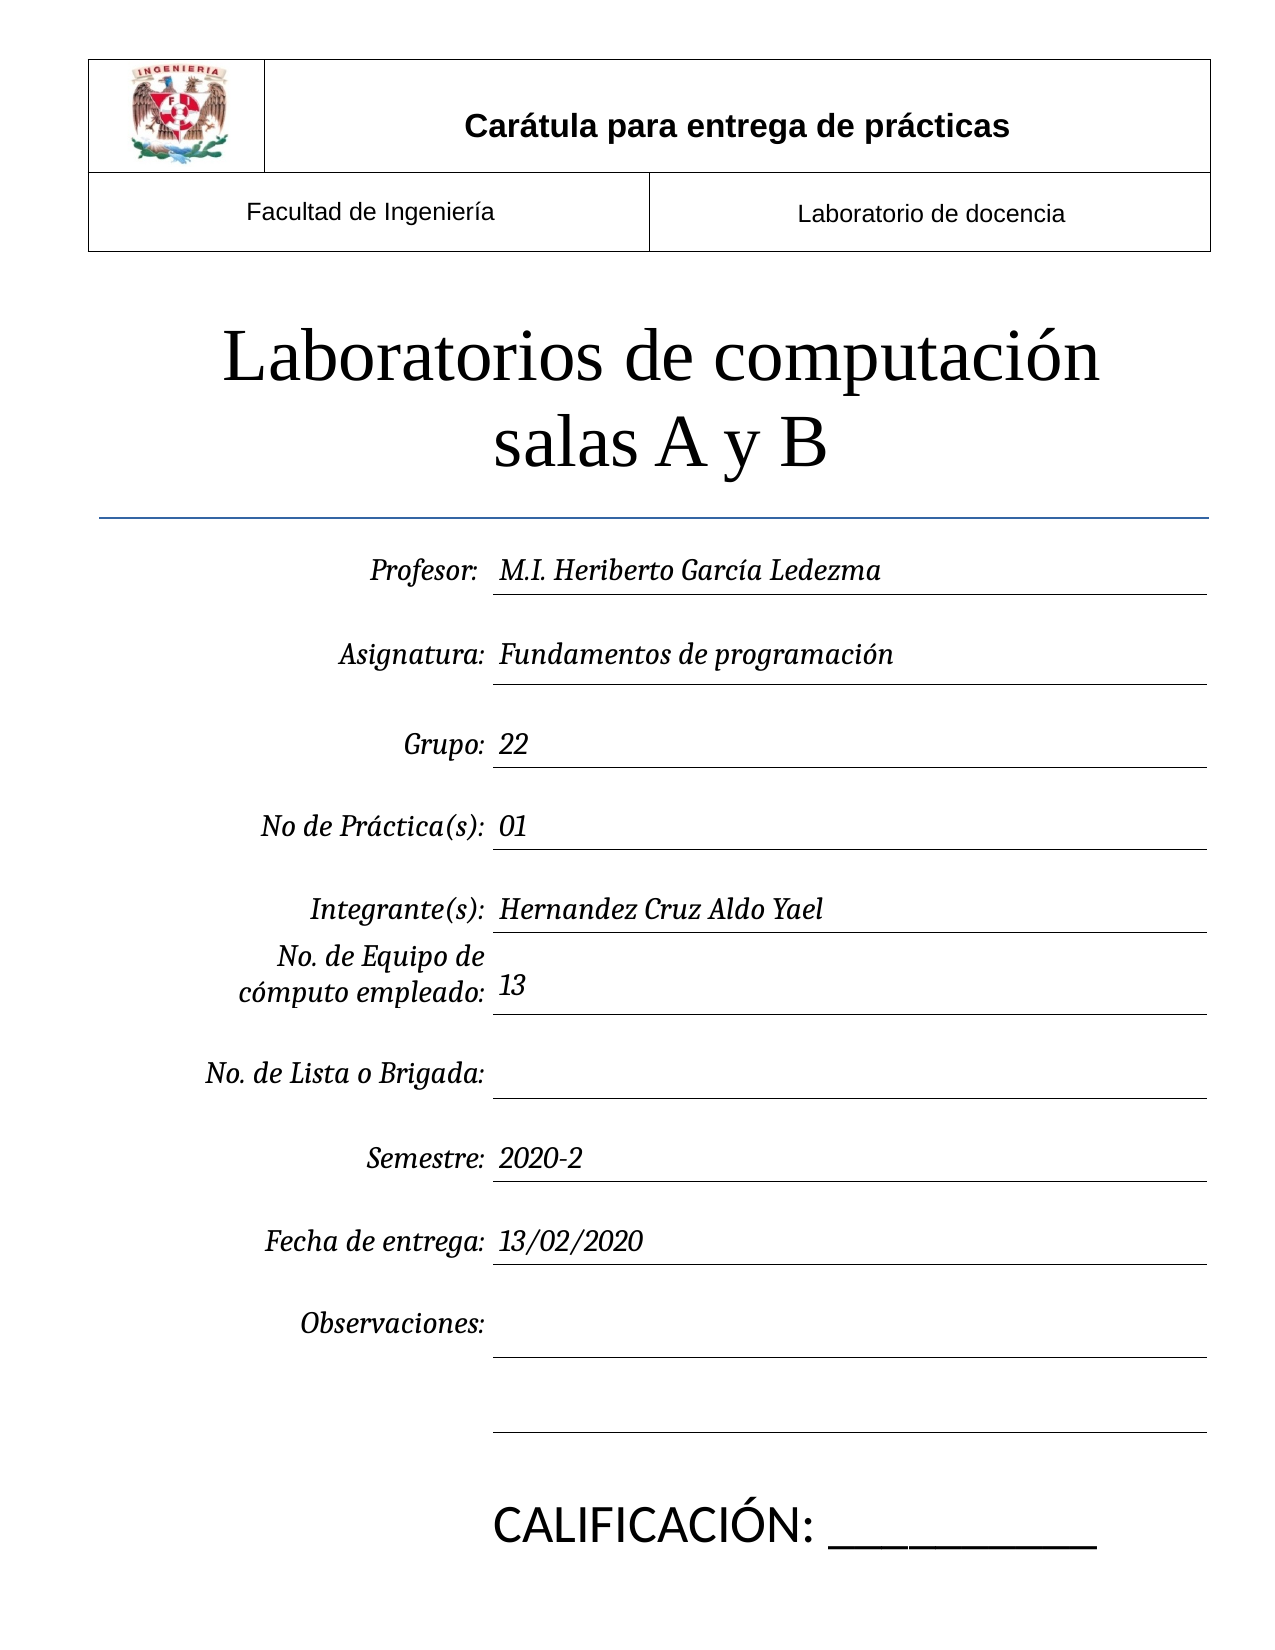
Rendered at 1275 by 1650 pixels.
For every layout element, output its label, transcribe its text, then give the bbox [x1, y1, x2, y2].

table_header [118, 511, 493, 517]
table_cell Hernandez Cruz Aldo Yael [493, 850, 1207, 932]
table_cell Laboratorio de docencia [650, 173, 1210, 251]
table_cell No. de Equipo de cómputo empleado: [118, 932, 493, 1013]
table_cell Fecha de entrega: [118, 1181, 493, 1263]
table_cell No de Práctica(s): [118, 766, 493, 849]
table_cell Fundamentos de programación [493, 595, 1207, 684]
table_header [493, 511, 1207, 517]
table_header Carátula para entrega de prácticas [265, 60, 1210, 172]
table_cell [493, 1015, 1207, 1098]
table_cell Observaciones: [118, 1264, 493, 1357]
table_cell 13 [493, 933, 1207, 1013]
table_header M.I. Heriberto García Ledezma [493, 519, 1207, 594]
text CALIFICACIÓN: __________ [118, 1489, 1205, 1556]
table_cell Integrante(s): [118, 849, 493, 932]
table_header [89, 60, 264, 172]
text Laboratorios de computación [118, 310, 1205, 396]
table_cell 2020-2 [493, 1099, 1207, 1181]
table_cell No. de Lista o Brigada: [118, 1014, 493, 1098]
table_cell [493, 1265, 1207, 1357]
table_cell [493, 1358, 1207, 1432]
table_cell 01 [493, 768, 1207, 849]
table_cell 13/02/2020 [493, 1182, 1207, 1263]
table_cell Semestre: [118, 1098, 493, 1181]
table_cell Asignatura: [118, 594, 493, 684]
table_cell Facultad de Ingeniería [89, 173, 649, 251]
table_cell Grupo: [118, 684, 493, 766]
table_cell 22 [493, 685, 1207, 766]
table_cell [118, 1357, 493, 1432]
table_header Profesor: [118, 519, 493, 594]
text salas A y B [118, 396, 1205, 482]
